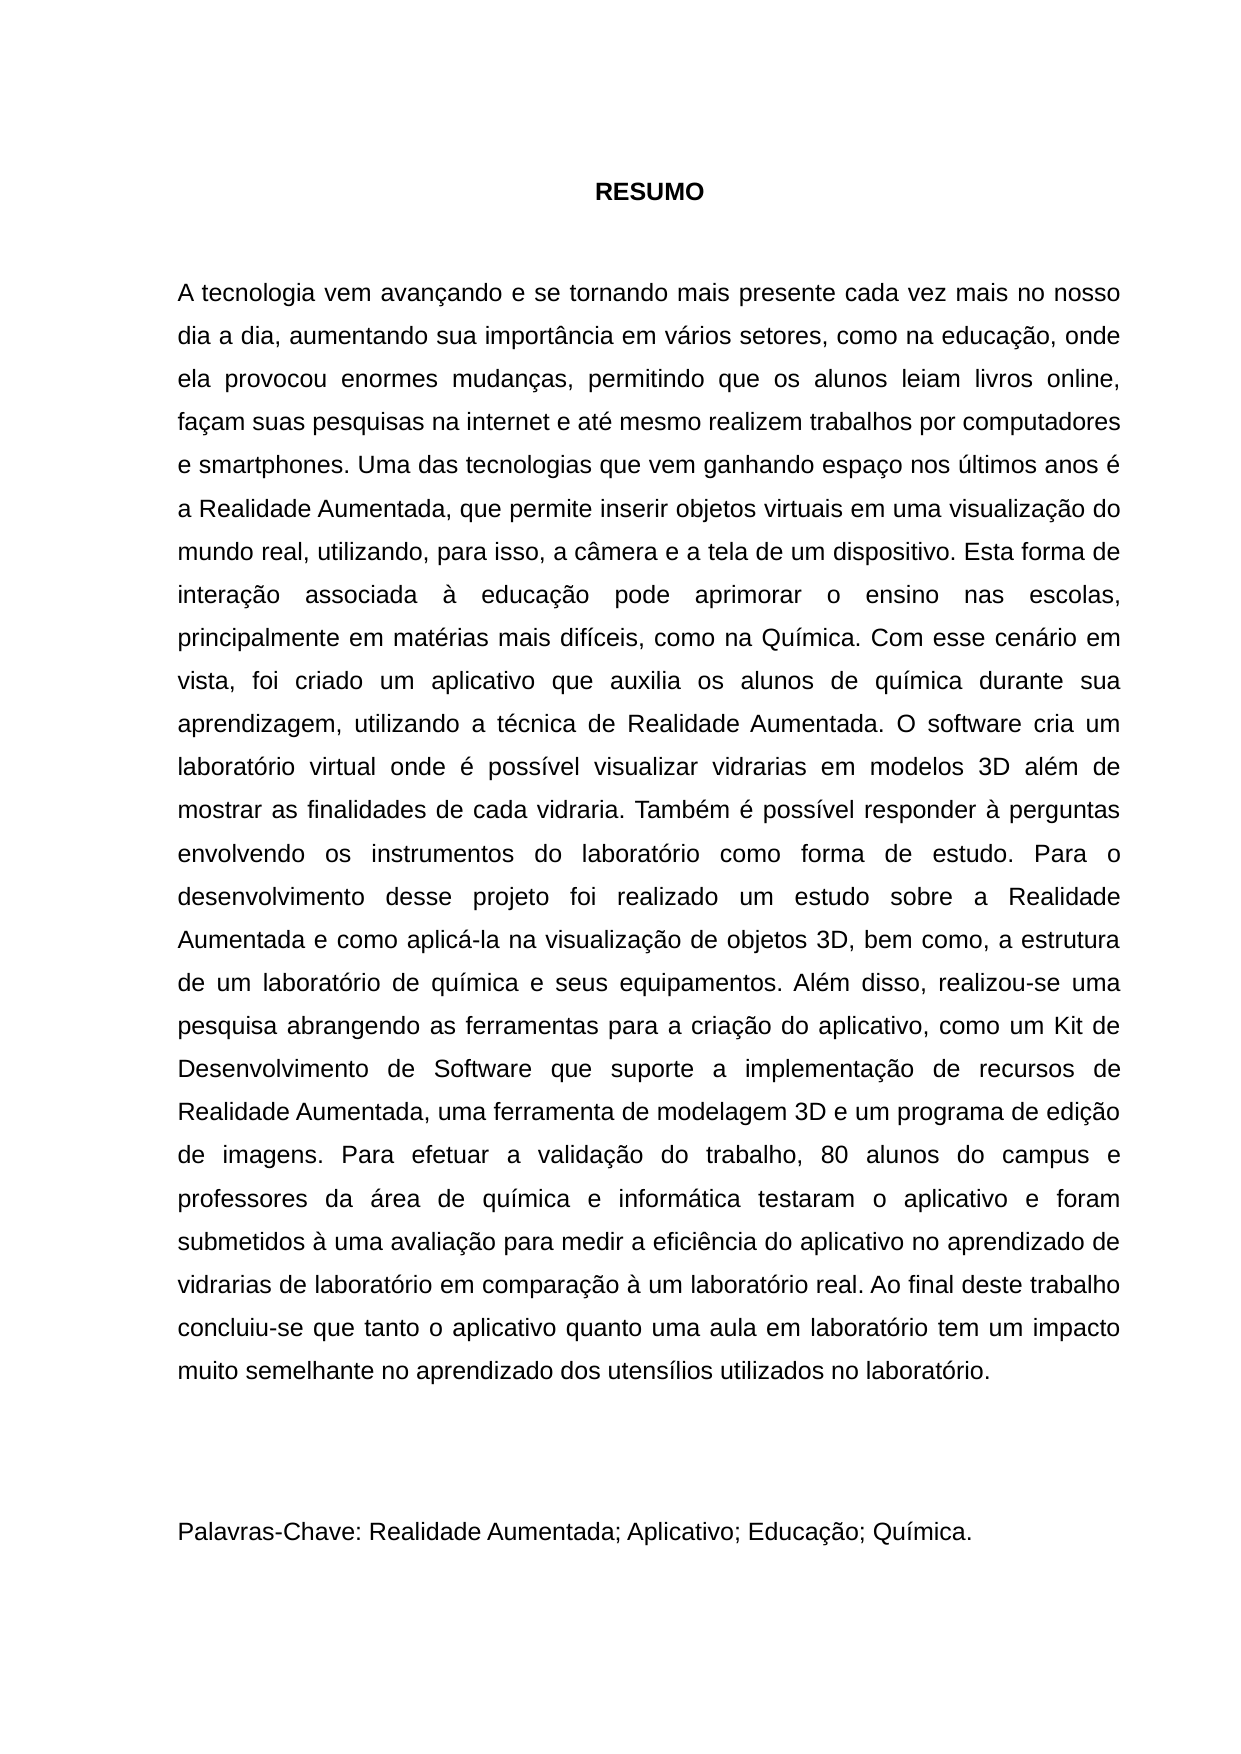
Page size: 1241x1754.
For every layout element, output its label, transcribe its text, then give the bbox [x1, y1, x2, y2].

text Palavras-Chave: Realidade Aumentada; Aplicativo; Educação; Química. [177, 1517, 1122, 1546]
text RESUMO [177, 177, 1122, 206]
text A tecnologia vem avançando e se tornando mais presente cada vez mais no nosso dia a dia, aumentando sua importância em vários setores, como na educação, onde ela provocou enormes mudanças, permitindo que os alunos leiam livros online, façam suas pesquisas na internet e até mesmo realizem trabalhos por computadores e smartphones. Uma das tecnologias que vem ganhando espaço nos últimos anos é a Realidade Aumentada, que permite inserir objetos virtuais em uma visualização do mundo real, utilizando, para isso, a câmera e a tela de um dispositivo. Esta forma de interação associada à educação pode aprimorar o ensino nas escolas, principalmente em matérias mais difíceis, como na Química. Com esse cenário em vista, foi criado um aplicativo que auxilia os alunos de química durante sua aprendizagem, utilizando a técnica de Realidade Aumentada. O software cria um laboratório virtual onde é possível visualizar vidrarias em modelos 3D além de mostrar as finalidades de cada vidraria. Também é possível responder à perguntas envolvendo os instrumentos do laboratório como forma de estudo. Para o desenvolvimento desse projeto foi realizado um estudo sobre a Realidade Aumentada e como aplicá-la na visualização de objetos 3D, bem como, a estrutura de um laboratório de química e seus equipamentos. Além disso, realizou-se uma pesquisa abrangendo as ferramentas para a criação do aplicativo, como um Kit de Desenvolvimento de Software que suporte a implementação de recursos de Realidade Aumentada, uma ferramenta de modelagem 3D e um programa de edição de imagens. Para efetuar a validação do trabalho, 80 alunos do campus e professores da área de química e informática testaram o aplicativo e foram submetidos à uma avaliação para medir a eficiência do aplicativo no aprendizado de vidrarias de laboratório em comparação à um laboratório real. Ao final deste trabalho concluiu-se que tanto o aplicativo quanto uma aula em laboratório tem um impacto muito semelhante no aprendizado dos utensílios utilizados no laboratório. [177, 278, 1122, 1385]
